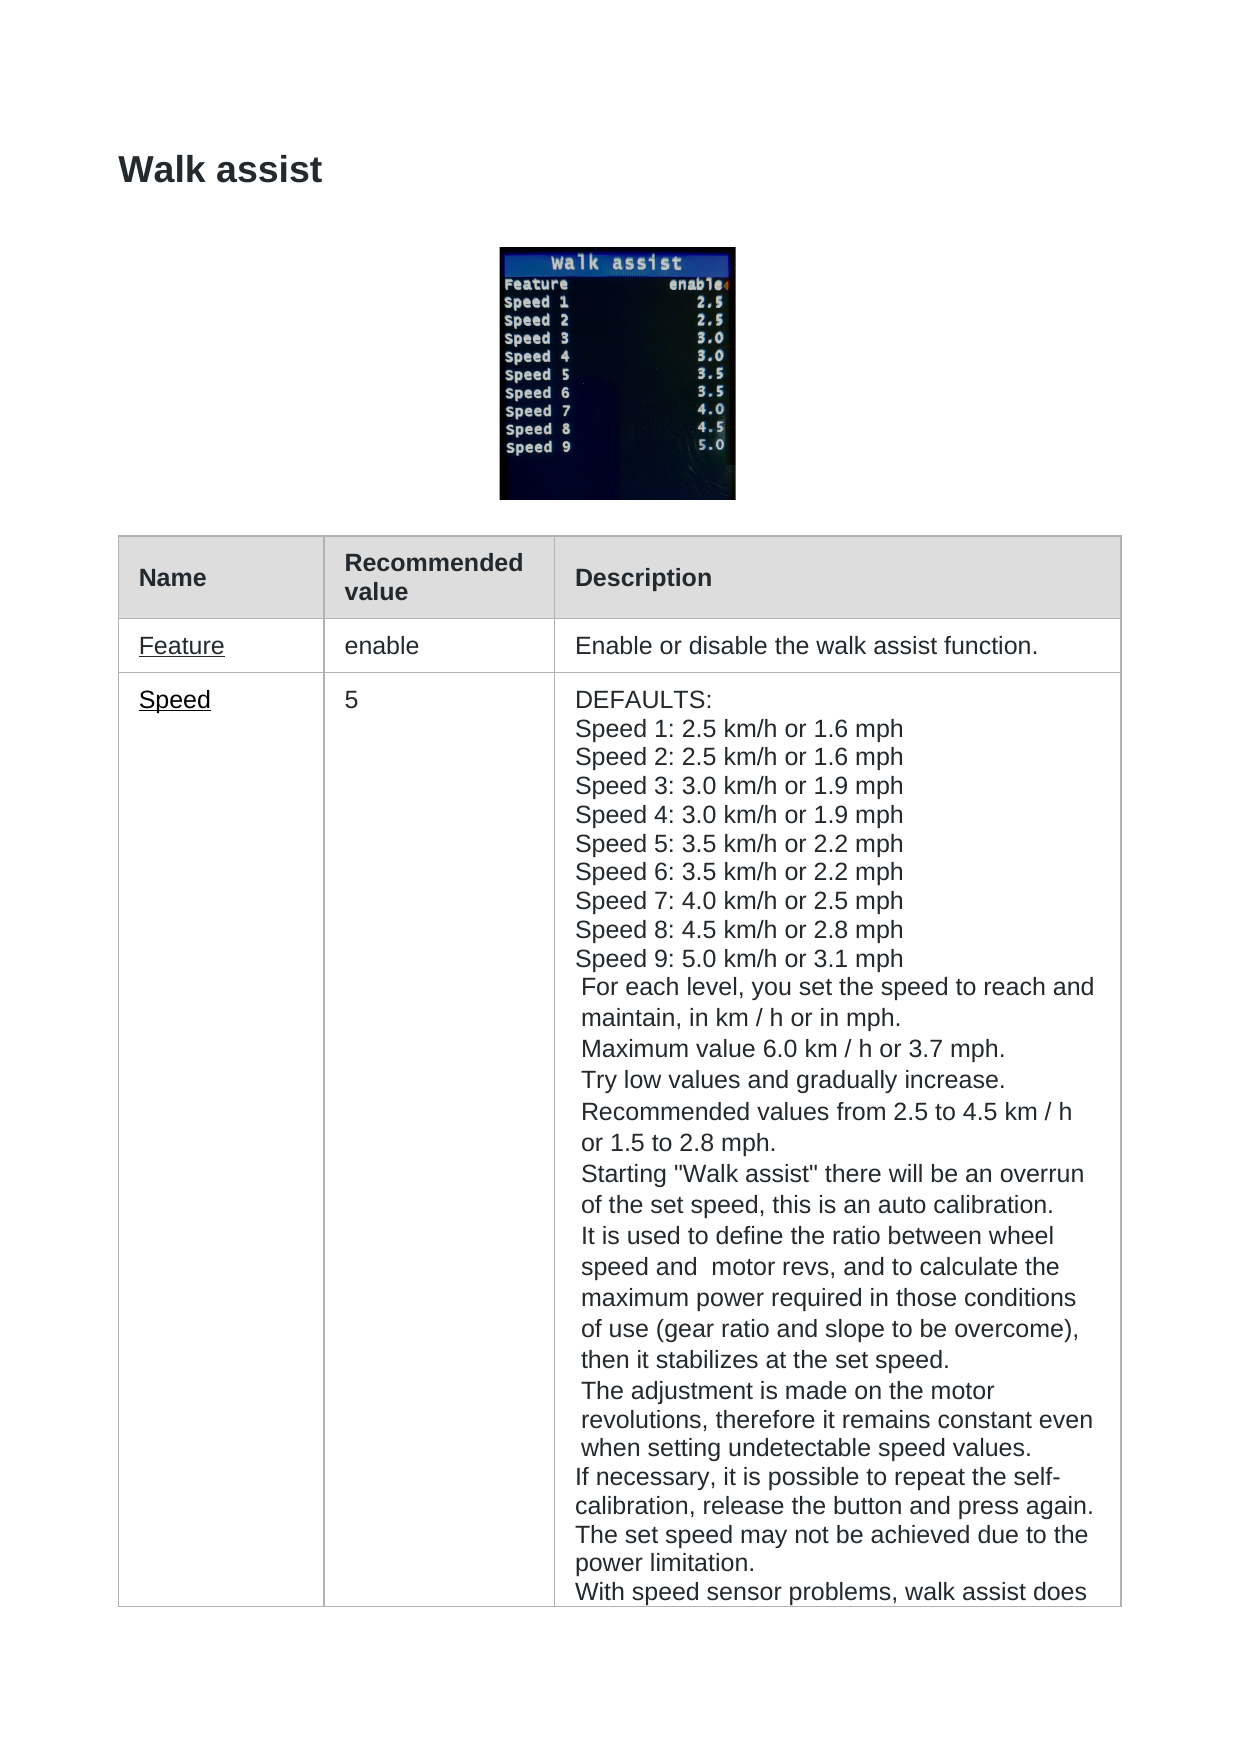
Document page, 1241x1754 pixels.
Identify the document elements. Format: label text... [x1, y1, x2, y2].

table_header Name [119, 537, 323, 618]
picture [499, 247, 736, 500]
table_cell DEFAULTS: Speed 1: 2.5 km/h or 1.6 mph Speed 2: 2.5 km/h or 1.6 mph Speed 3: 3.0 km/h or 1.9 mph Speed 4: 3.0 km/h or 1.9 mph Speed 5: 3.5 km/h or 2.2 mph Speed 6: 3.5 km/h or 2.2 mph Speed 7: 4.0 km/h or 2.5 mph Speed 8: 4.5 km/h or 2.8 mph Speed 9: 5.0 km/h or 3.1 mph For each level, you set the speed to reach and maintain, in km / h or in mph. Maximum value 6.0 km / h or 3.7 mph. Try low values ​and gradually increase. Recommended values ​from 2.5 to 4.5 km / h or 1.5 to 2.8 mph. Starting "Walk assist" there will be an overrun of the set speed, this is an auto calibration. It is used to define the ratio between wheel speed and motor revs, and to calculate the maximum power required in those conditions of use (gear ratio and slope to be overcome), then it stabilizes at the set speed. The adjustment is made on the motor revolutions, therefore it remains constant even when setting undetectable speed values. If necessary, it is possible to repeat the self-calibration, release the button and press again. The set speed may not be achieved due to the power limitation. With speed sensor problems, walk assist does [555, 673, 1120, 1606]
table_cell Feature [119, 619, 323, 671]
table_header Description [555, 537, 1120, 618]
text Walk assist [118, 148, 1122, 191]
table_cell enable [325, 619, 554, 671]
table_cell 5 [325, 673, 554, 1606]
table_cell Speed [119, 673, 323, 1606]
table_header Recommended value [325, 537, 554, 618]
table_cell Enable or disable the walk assist function. [555, 619, 1120, 671]
